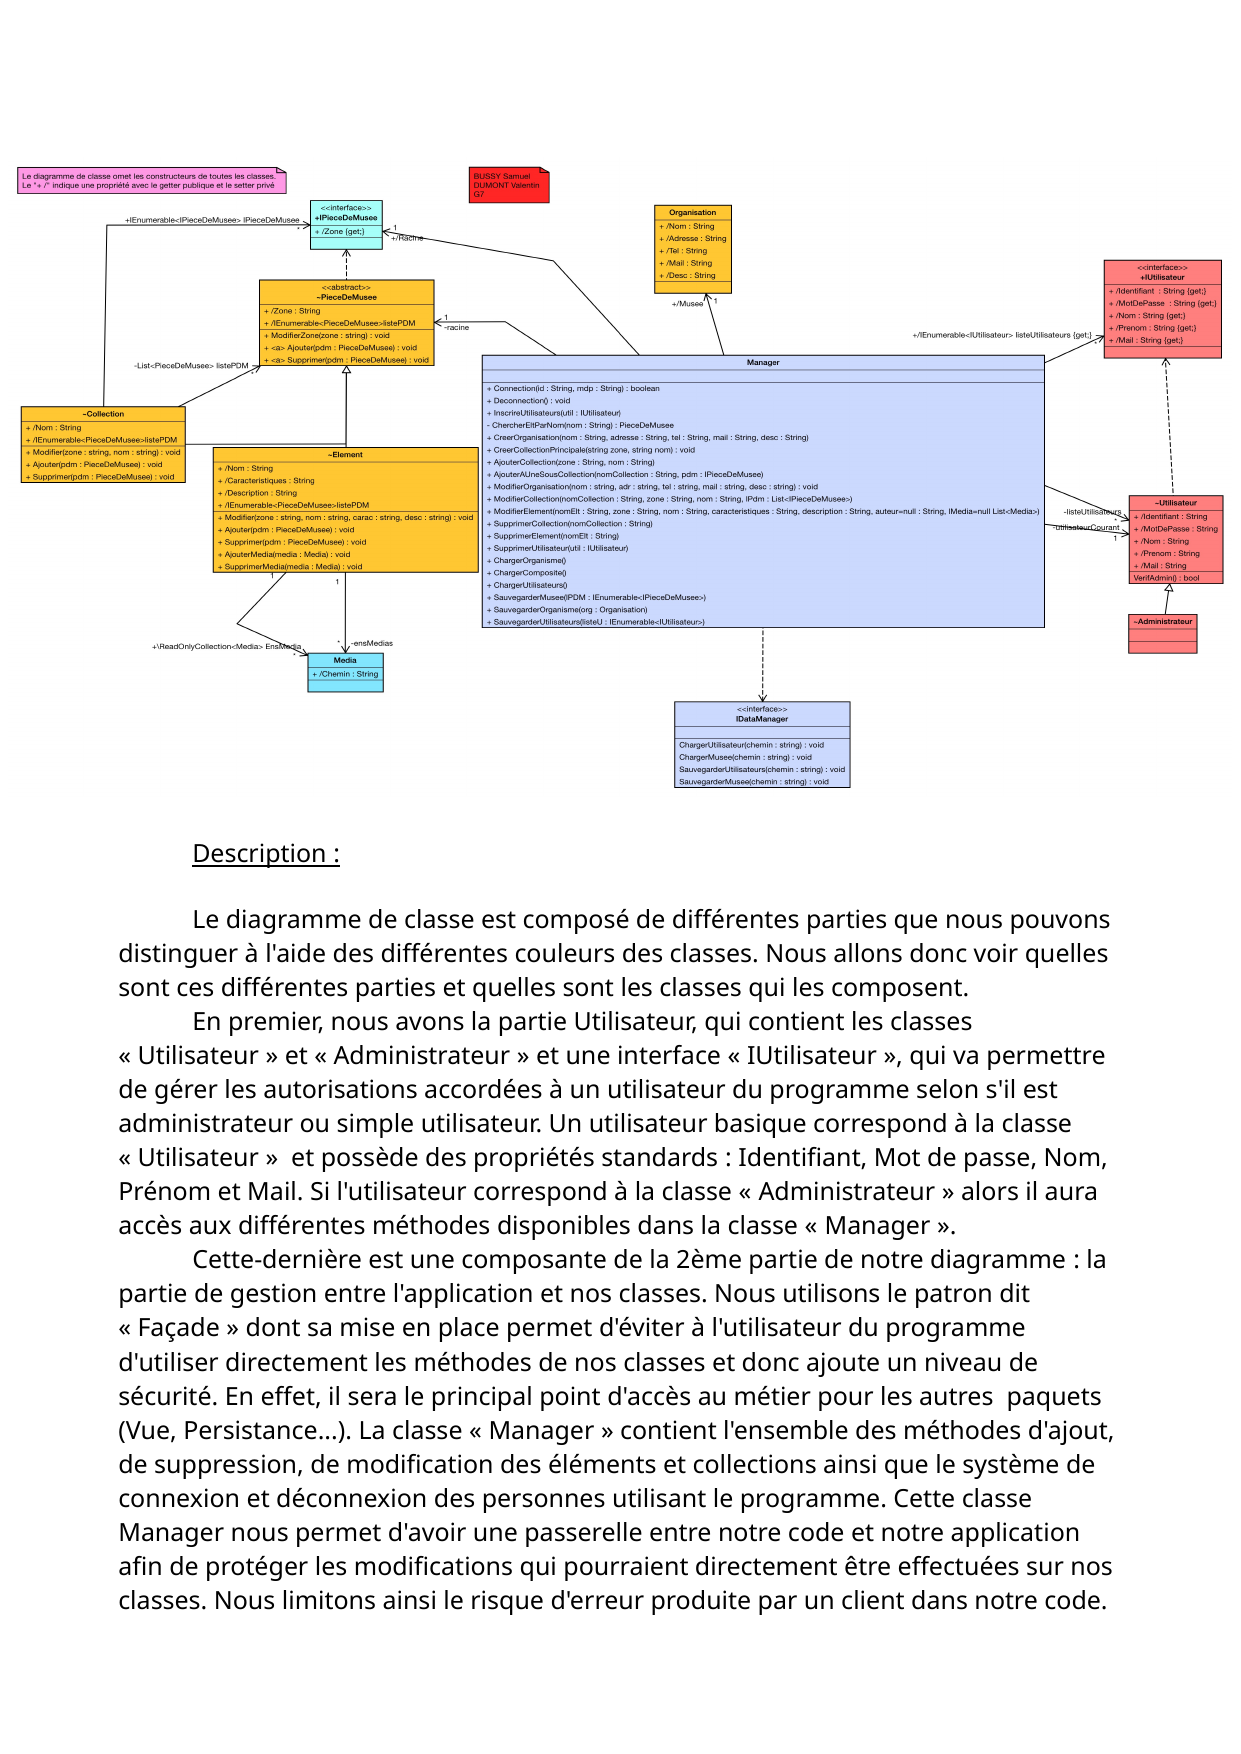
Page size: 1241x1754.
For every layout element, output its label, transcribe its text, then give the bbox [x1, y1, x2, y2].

text En premier, nous avons la partie Utilisateur, qui contient les classes « Utilisateur » et « Administrateur » et une interface « IUtilisateur », qui va permettre de gérer les autorisations accordées à un utilisateur du programme selon s'il est administrateur ou simple utilisateur. Un utilisateur basique correspond à la classe « Utilisateur » et possède des propriétés standards : Identifiant, Mot de passe, Nom, Prénom et Mail. Si l'utilisateur correspond à la classe « Administrateur » alors il aura accès aux différentes méthodes disponibles dans la classe « Manager ». [118, 1003, 1122, 1242]
picture [7, 157, 1233, 797]
text Description : [118, 836, 1122, 870]
text Le diagramme de classe est composé de différentes parties que nous pouvons distinguer à l'aide des différentes couleurs des classes. Nous allons donc voir quelles sont ces différentes parties et quelles sont les classes qui les composent. [118, 901, 1122, 1003]
text Cette-dernière est une composante de la 2ème partie de notre diagramme : la partie de gestion entre l'application et nos classes. Nous utilisons le patron dit « Façade » dont sa mise en place permet d'éviter à l'utilisateur du programme d'utiliser directement les méthodes de nos classes et donc ajoute un niveau de sécurité. En effet, il sera le principal point d'accès au métier pour les autres paquets (Vue, Persistance...). La classe « Manager » contient l'ensemble des méthodes d'ajout, de suppression, de modification des éléments et collections ainsi que le système de connexion et déconnexion des personnes utilisant le programme. Cette classe Manager nous permet d'avoir une passerelle entre notre code et notre application afin de protéger les modifications qui pourraient directement être effectuées sur nos classes. Nous limitons ainsi le risque d'erreur produite par un client dans notre code. [118, 1242, 1122, 1617]
